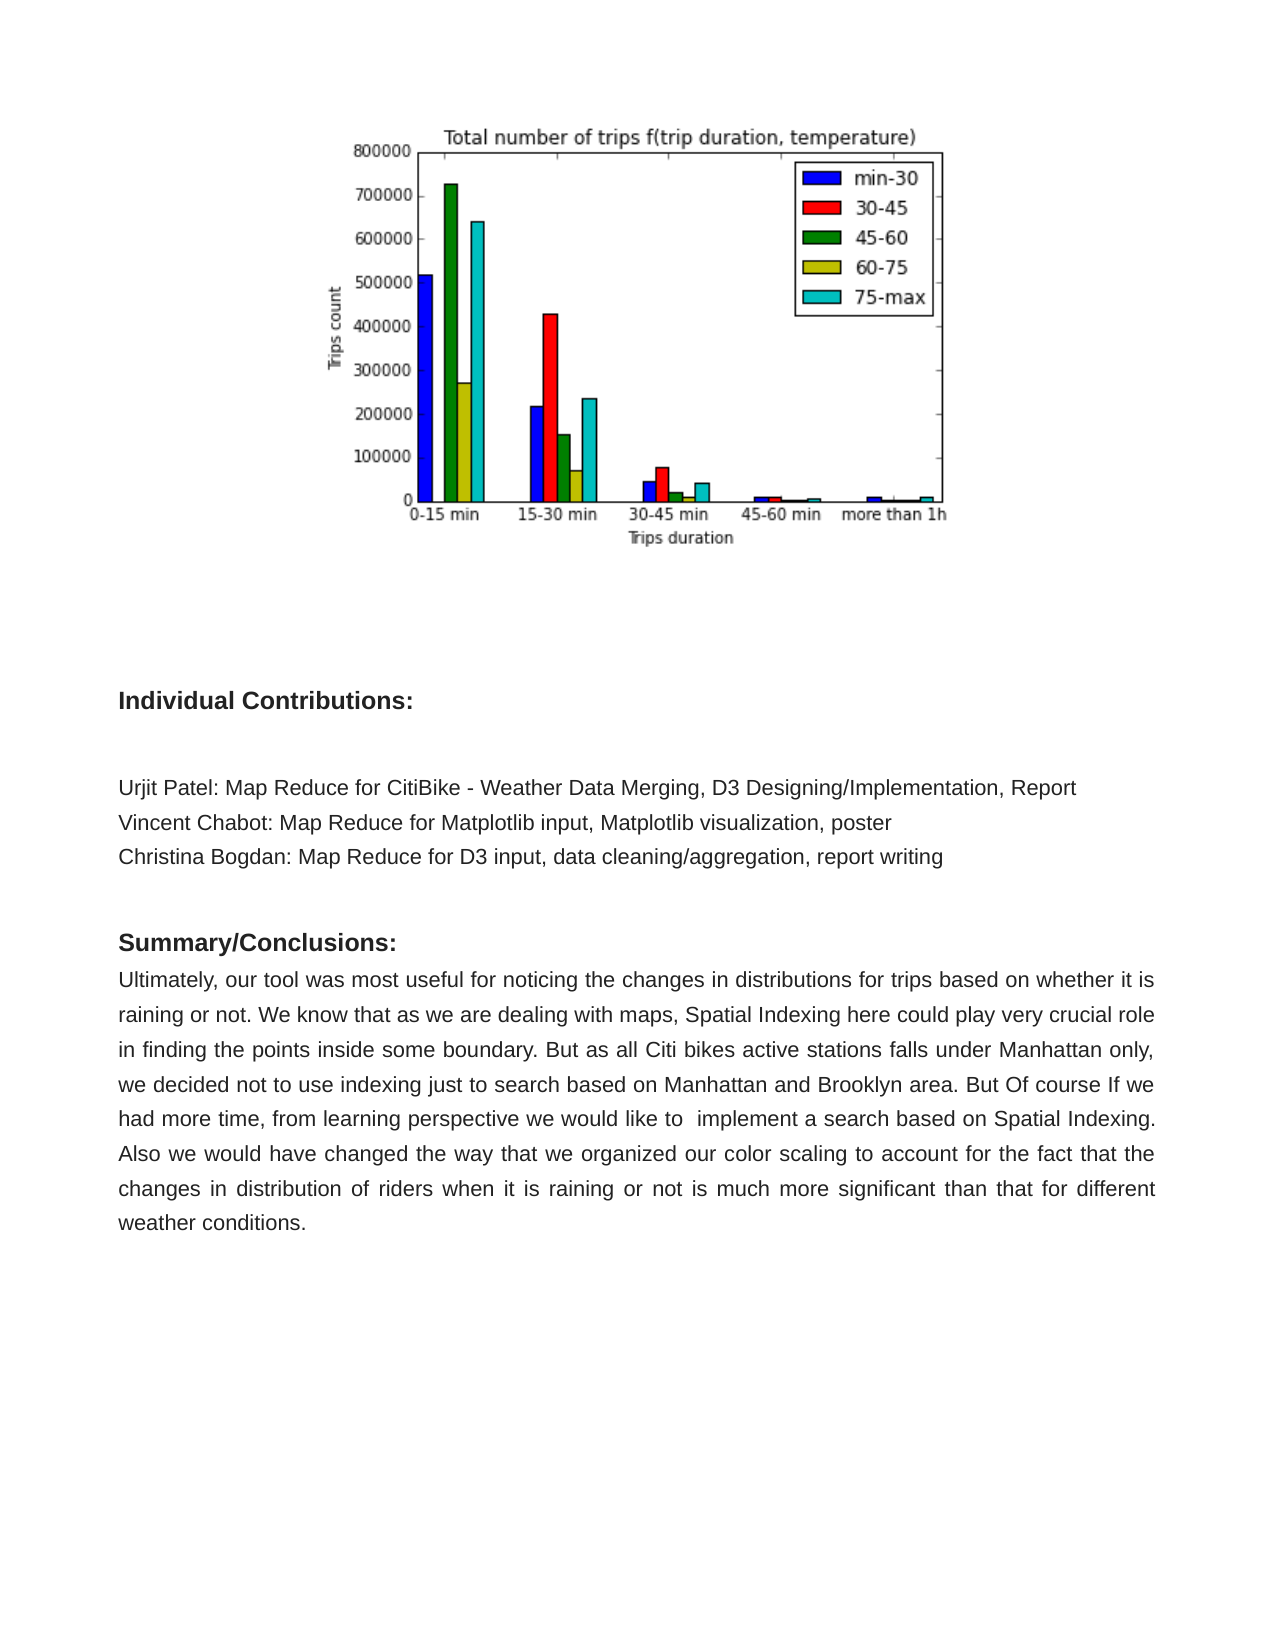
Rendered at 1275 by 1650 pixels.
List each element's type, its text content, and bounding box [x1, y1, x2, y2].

text Ultimately, our tool was most useful for noticing the changes in distributions for trips based on whether it is raining or not. We know that as we are dealing with maps, Spatial Indexing here could play very crucial role in finding the points inside some boundary. But as all Citi bikes active stations falls under Manhattan only, we decided not to use indexing just to search based on Manhattan and Brooklyn area. But Of course If we had more time, from learning perspective we would like to implement a search based on Spatial Indexing. Also we would have changed the way that we organized our color scaling to account for the fact that the changes in distribution of riders when it is raining or not is much more significant than that for different weather conditions. [118, 967, 1157, 1235]
text Summary/Conclusions: [118, 928, 1157, 957]
text Vincent Chabot: Map Reduce for Matplotlib input, Matplotlib visualization, poster [118, 809, 1157, 834]
text Urjit Patel: Map Reduce for CitiBike - Weather Data Merging, D3 Designing/Implementation, Report [118, 775, 1157, 800]
picture [319, 118, 956, 558]
text Individual Contributions: [118, 686, 1157, 715]
text Christina Bogdan: Map Reduce for D3 input, data cleaning/aggregation, report writing [118, 844, 1157, 869]
